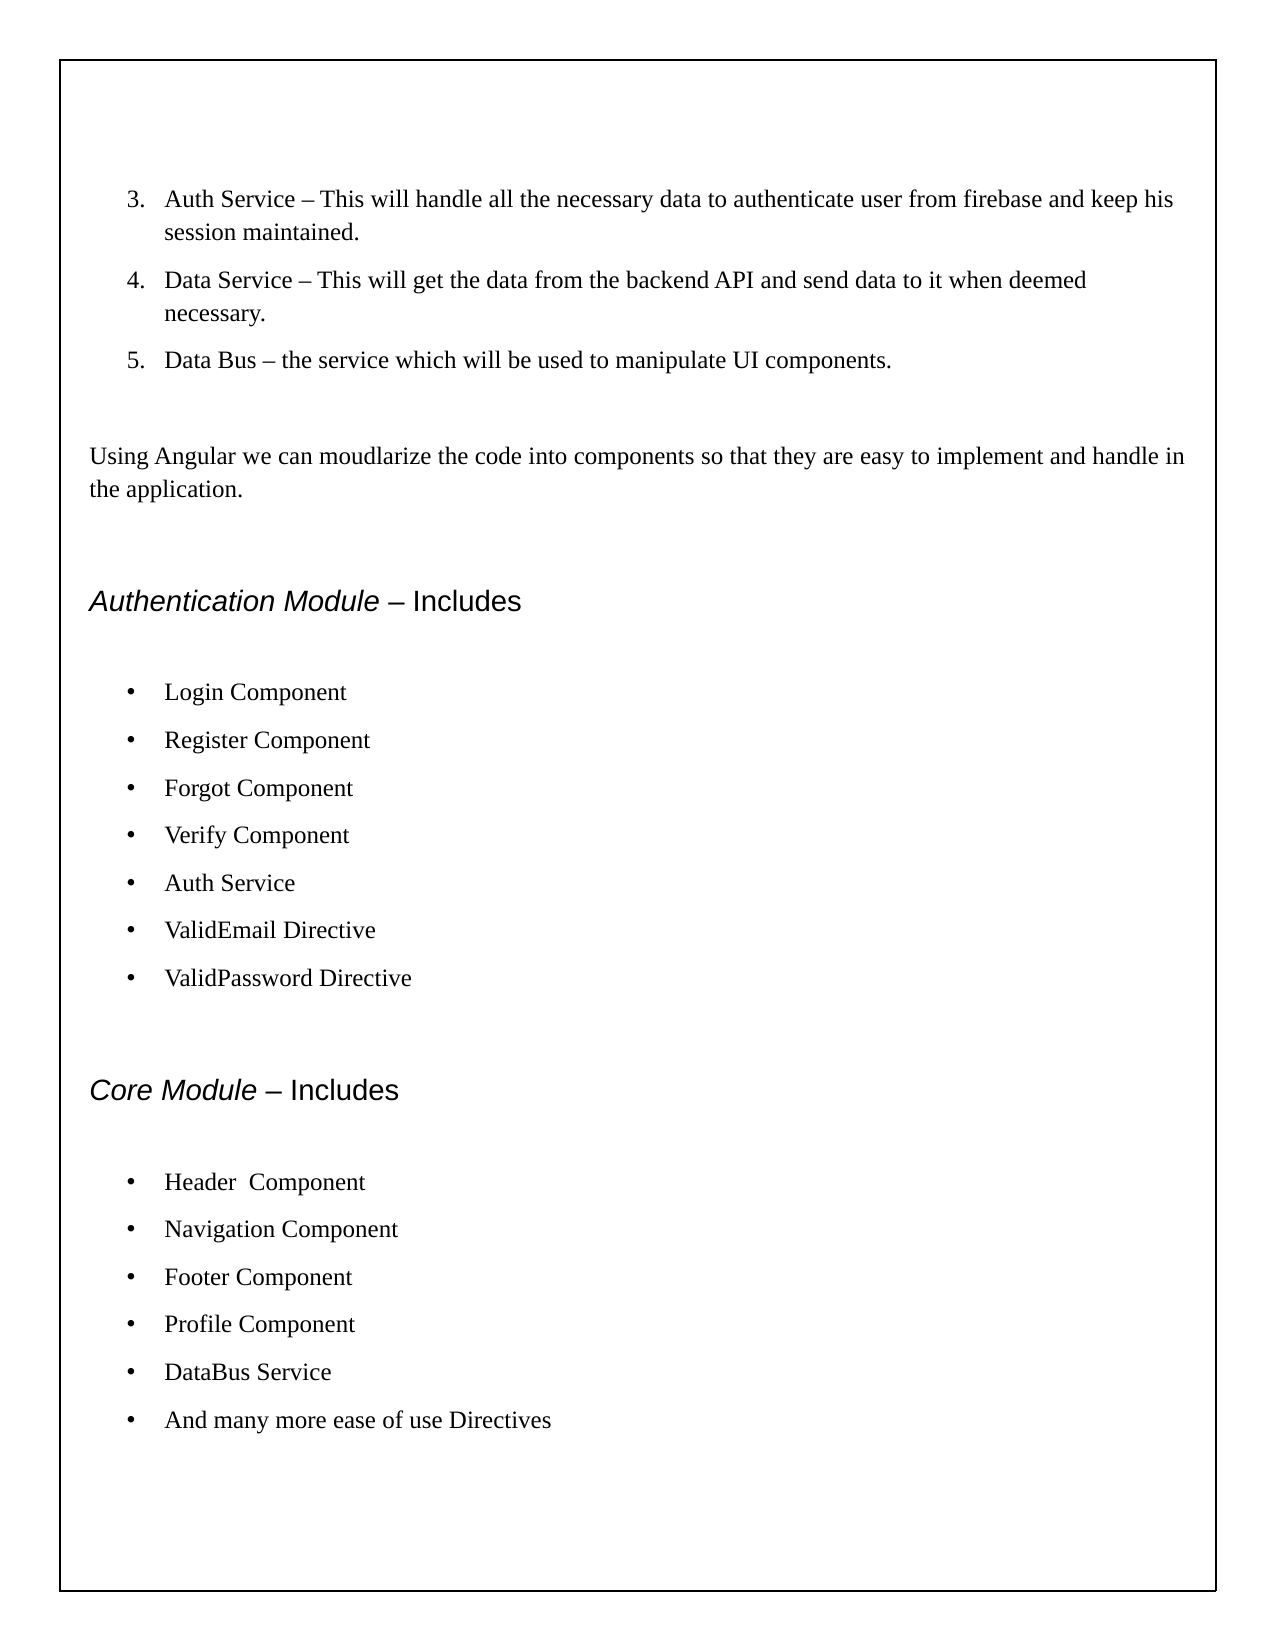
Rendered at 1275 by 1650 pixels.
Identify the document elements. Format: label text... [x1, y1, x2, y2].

list ValidPassword Directive [127, 963, 1186, 992]
list ValidEmail Directive [127, 916, 1186, 944]
list Data Bus – the service which will be used to manipulate UI components. [127, 346, 1186, 374]
list Auth Service – This will handle all the necessary data to authenticate user from firebase and keep his session maintained. [127, 184, 1186, 246]
list Verify Component [127, 820, 1186, 849]
list And many more ease of use Directives [127, 1405, 1186, 1433]
subtitle Core Module – Includes [89, 1073, 1186, 1107]
list Login Component [127, 677, 1186, 706]
list Register Component [127, 725, 1186, 754]
list DataBus Service [127, 1357, 1186, 1386]
list Auth Service [127, 868, 1186, 897]
list Header Component [127, 1167, 1186, 1196]
subtitle Authentication Module – Includes [89, 584, 1186, 617]
list Navigation Component [127, 1214, 1186, 1243]
text Using Angular we can moudlarize the code into components so that they are easy to implement and handle in the application. [89, 441, 1186, 503]
list Data Service – This will get the data from the backend API and send data to it when deemed necessary. [127, 265, 1186, 327]
list Profile Component [127, 1309, 1186, 1338]
list Footer Component [127, 1262, 1186, 1291]
list Forgot Component [127, 773, 1186, 801]
